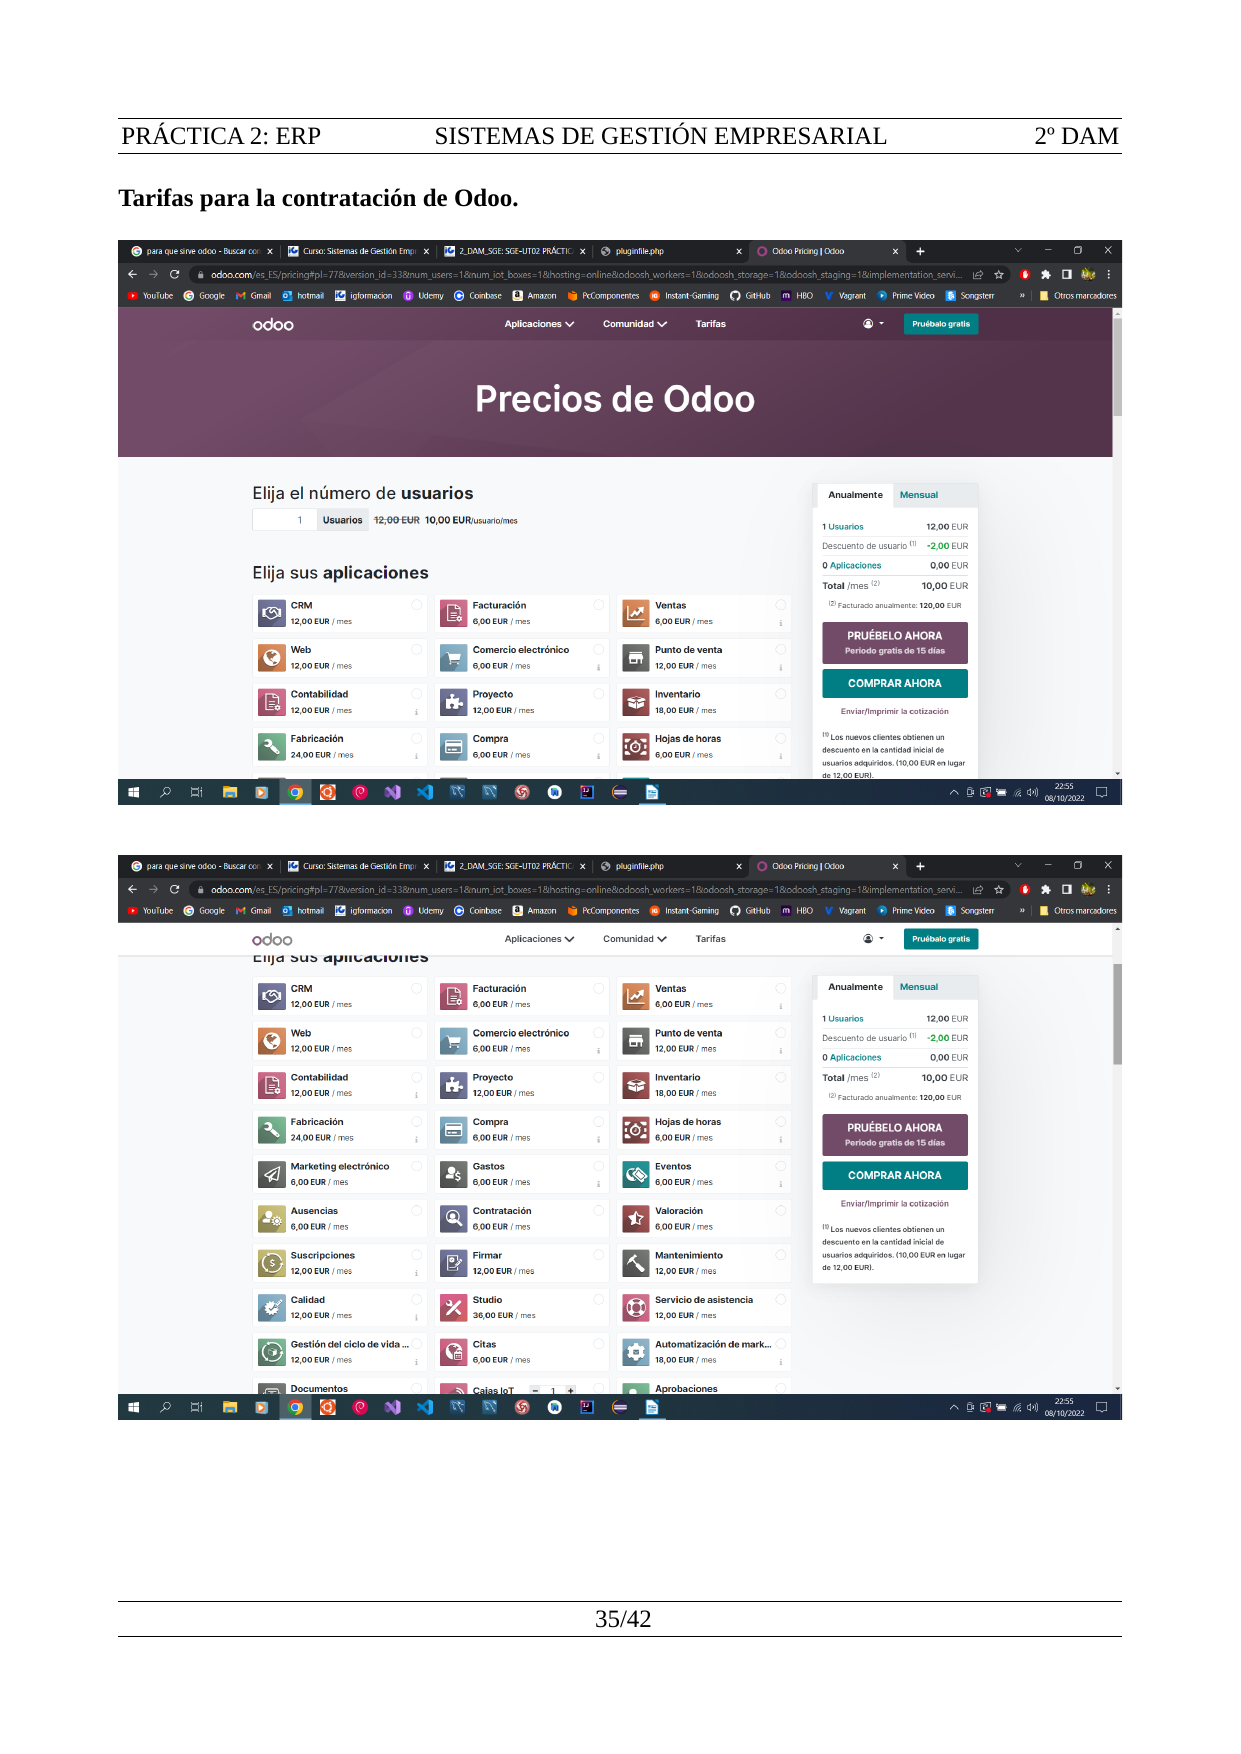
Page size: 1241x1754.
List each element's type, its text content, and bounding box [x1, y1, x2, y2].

text Tarifas para la contratación de Odoo. [118, 183, 1122, 211]
picture [118, 855, 1123, 1420]
picture [118, 240, 1123, 805]
